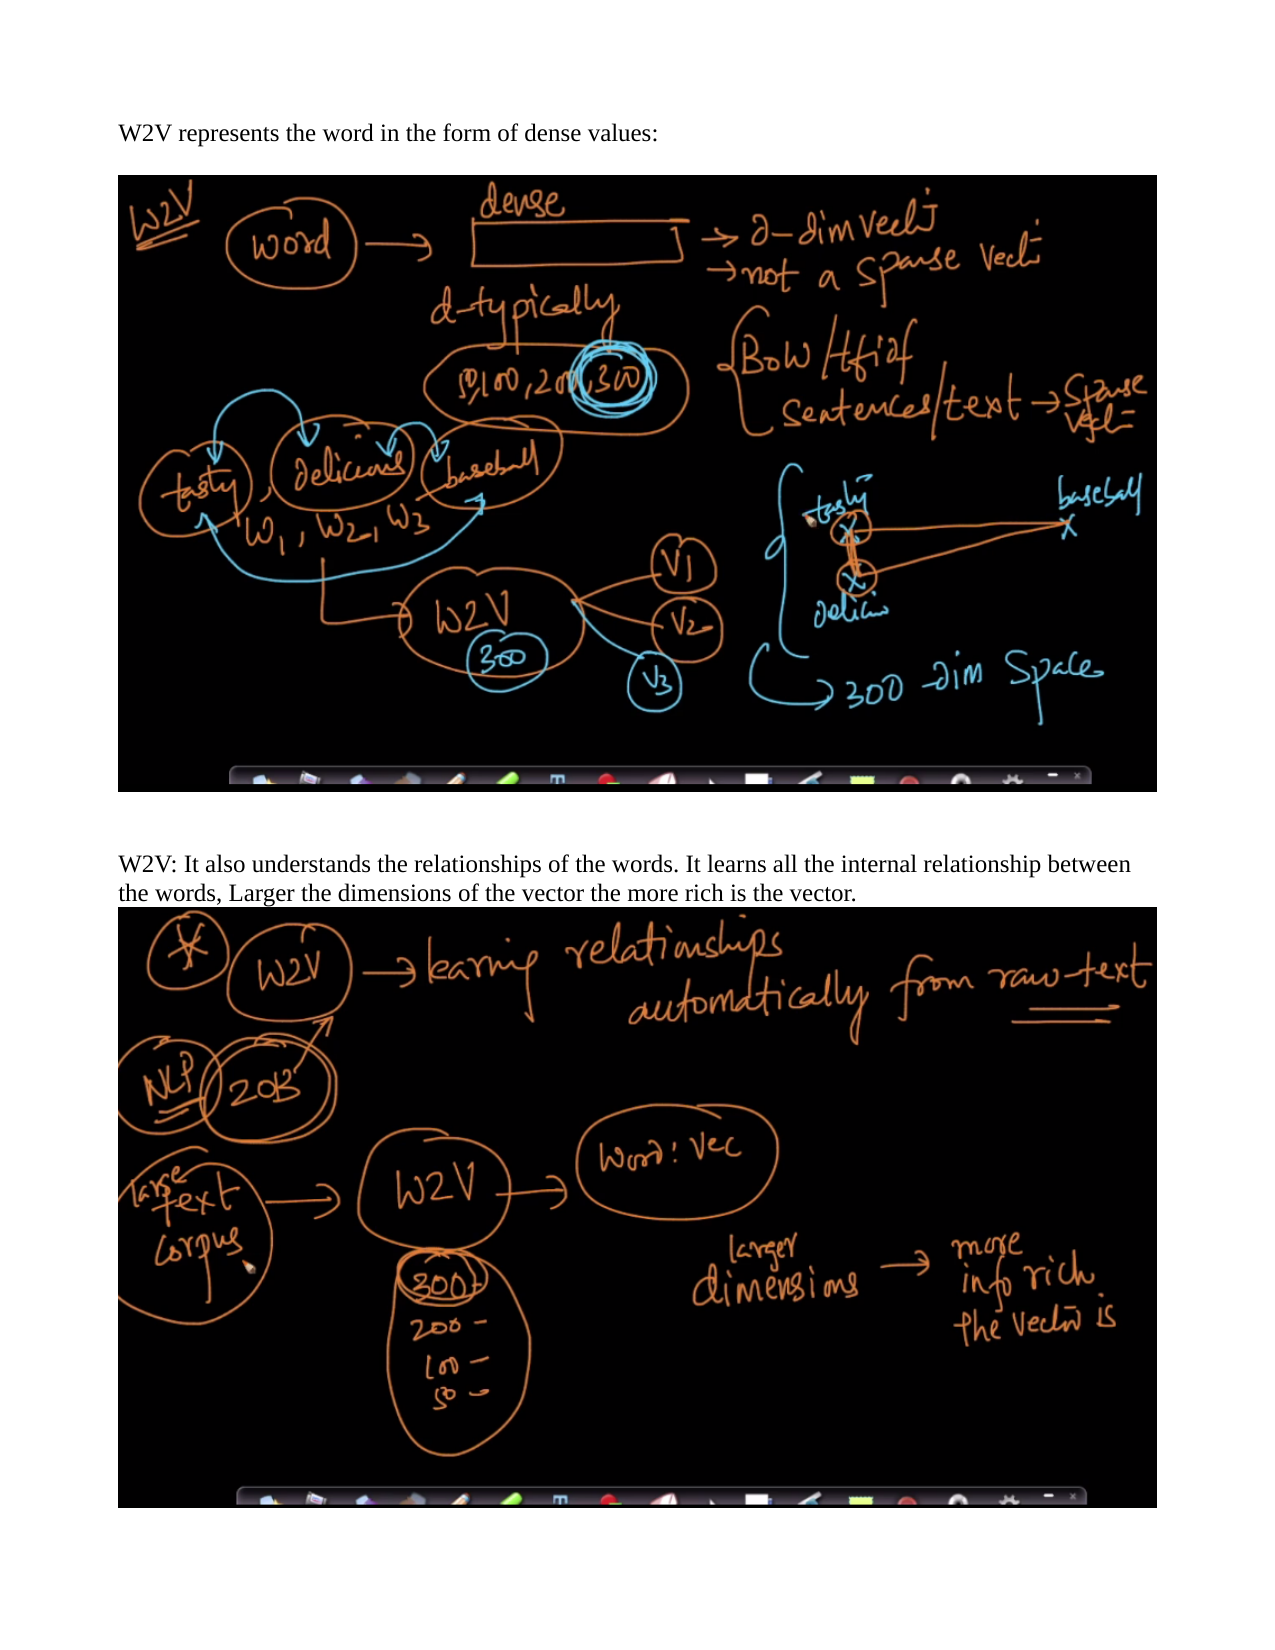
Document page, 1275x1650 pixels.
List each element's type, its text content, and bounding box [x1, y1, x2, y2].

text W2V represents the word in the form of dense values: [118, 118, 1157, 147]
picture [118, 907, 1157, 1508]
text W2V: It also understands the relationships of the words. It learns all the internal relationship between the words, Larger the dimensions of the vector the more rich is the vector. [118, 849, 1157, 907]
picture [118, 175, 1157, 792]
